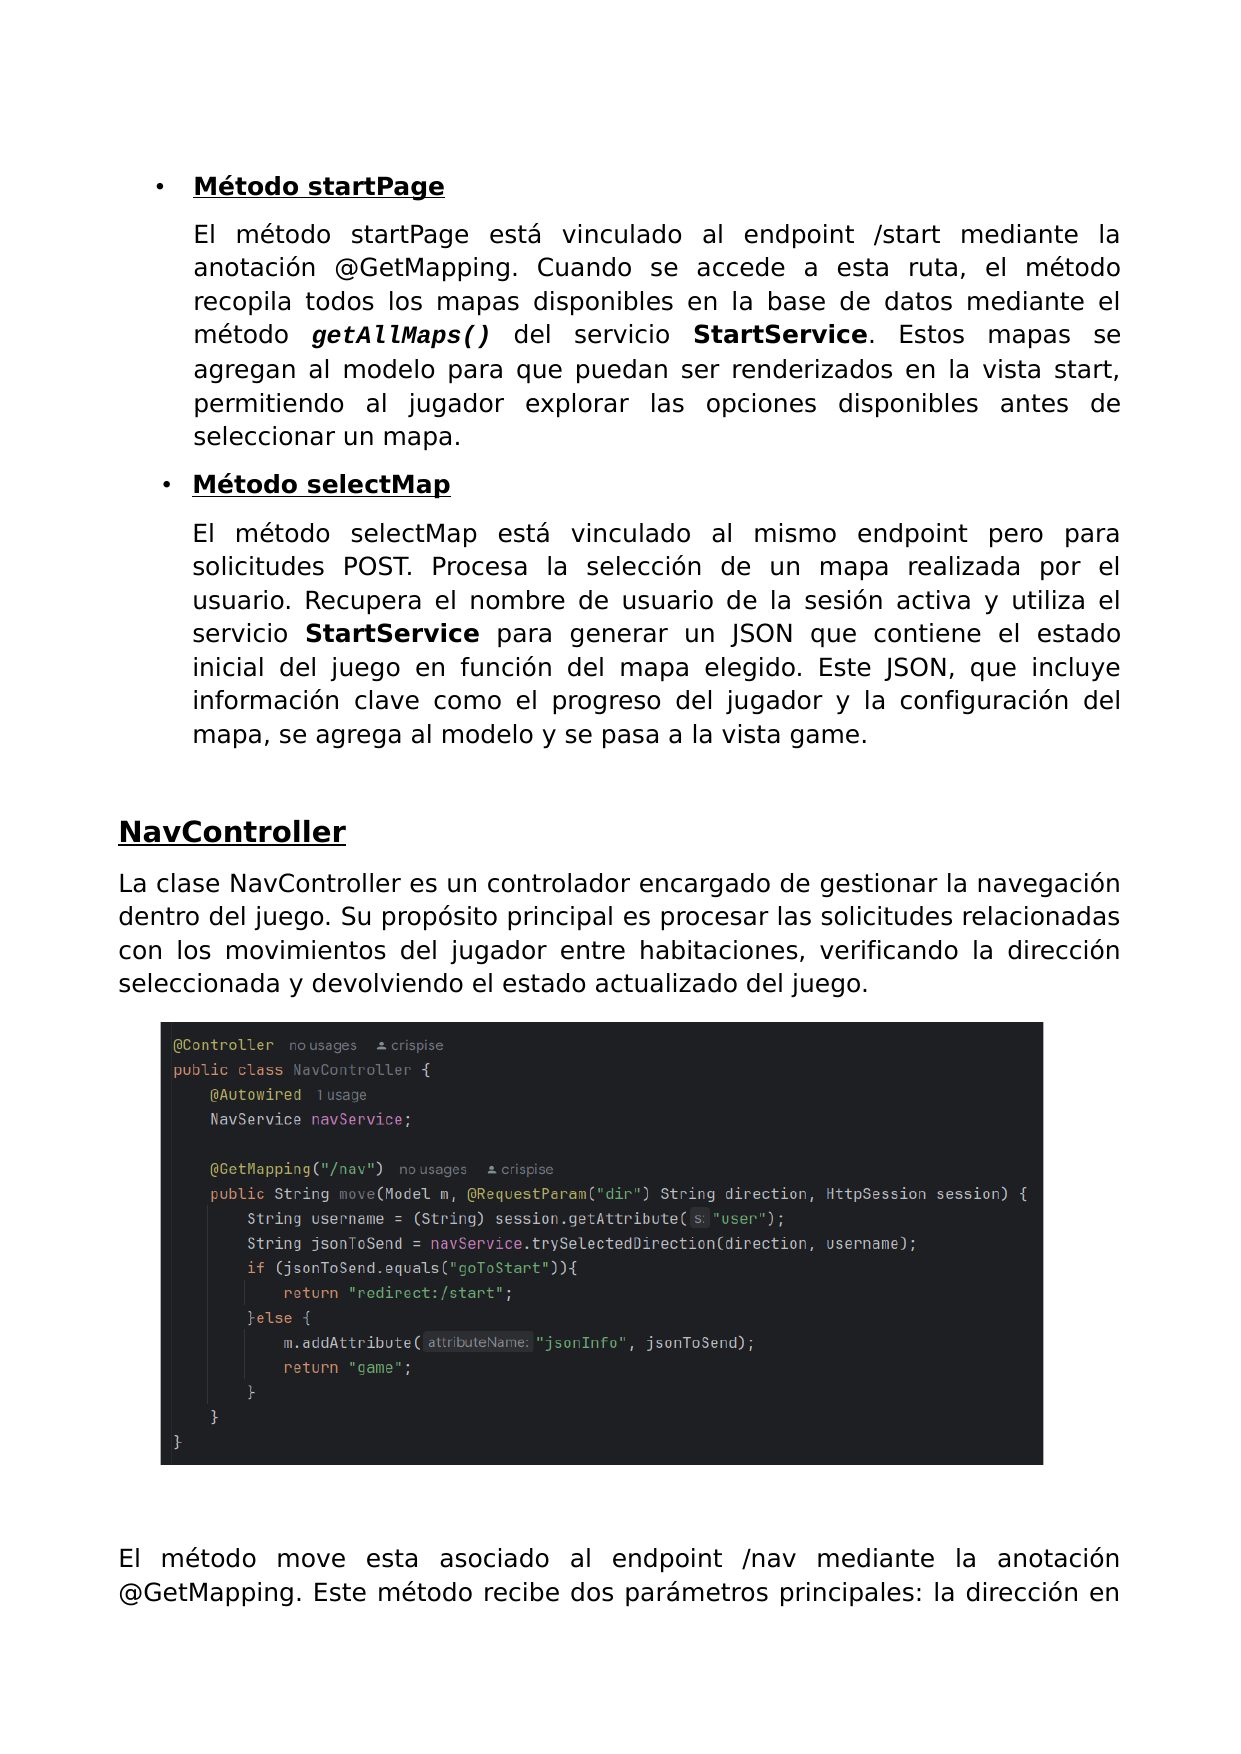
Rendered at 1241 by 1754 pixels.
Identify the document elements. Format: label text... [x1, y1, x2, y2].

text La clase NavController es un controlador encargado de gestionar la navegación dentro del juego. Su propósito principal es procesar las solicitudes relacionadas con los movimientos del jugador entre habitaciones, verificando la dirección seleccionada y devolviendo el estado actualizado del juego. [118, 869, 1122, 999]
list Método startPage [156, 172, 1122, 201]
text NavController [118, 815, 1122, 849]
list Método selectMap [162, 471, 1122, 500]
list El método startPage está vinculado al endpoint /start mediante la anotación @GetMapping. Cuando se accede a esta ruta, el método recopila todos los mapas disponibles en la base de datos mediante el método getAllMaps() del servicio StartService. Estos mapas se agregan al modelo para que puedan ser renderizados en la vista start, permitiendo al jugador explorar las opciones disponibles antes de seleccionar un mapa. [156, 220, 1122, 452]
list El método selectMap está vinculado al mismo endpoint pero para solicitudes POST. Procesa la selección de un mapa realizada por el usuario. Recupera el nombre de usuario de la sesión activa y utiliza el servicio StartService para generar un JSON que contiene el estado inicial del juego en función del mapa elegido. Este JSON, que incluye información clave como el progreso del jugador y la configuración del mapa, se agrega al modelo y se pasa a la vista game. [162, 519, 1122, 749]
text El método move esta asociado al endpoint /nav mediante la anotación @GetMapping. Este método recibe dos parámetros principales: la dirección en [118, 1545, 1122, 1607]
picture [160, 1022, 1044, 1465]
